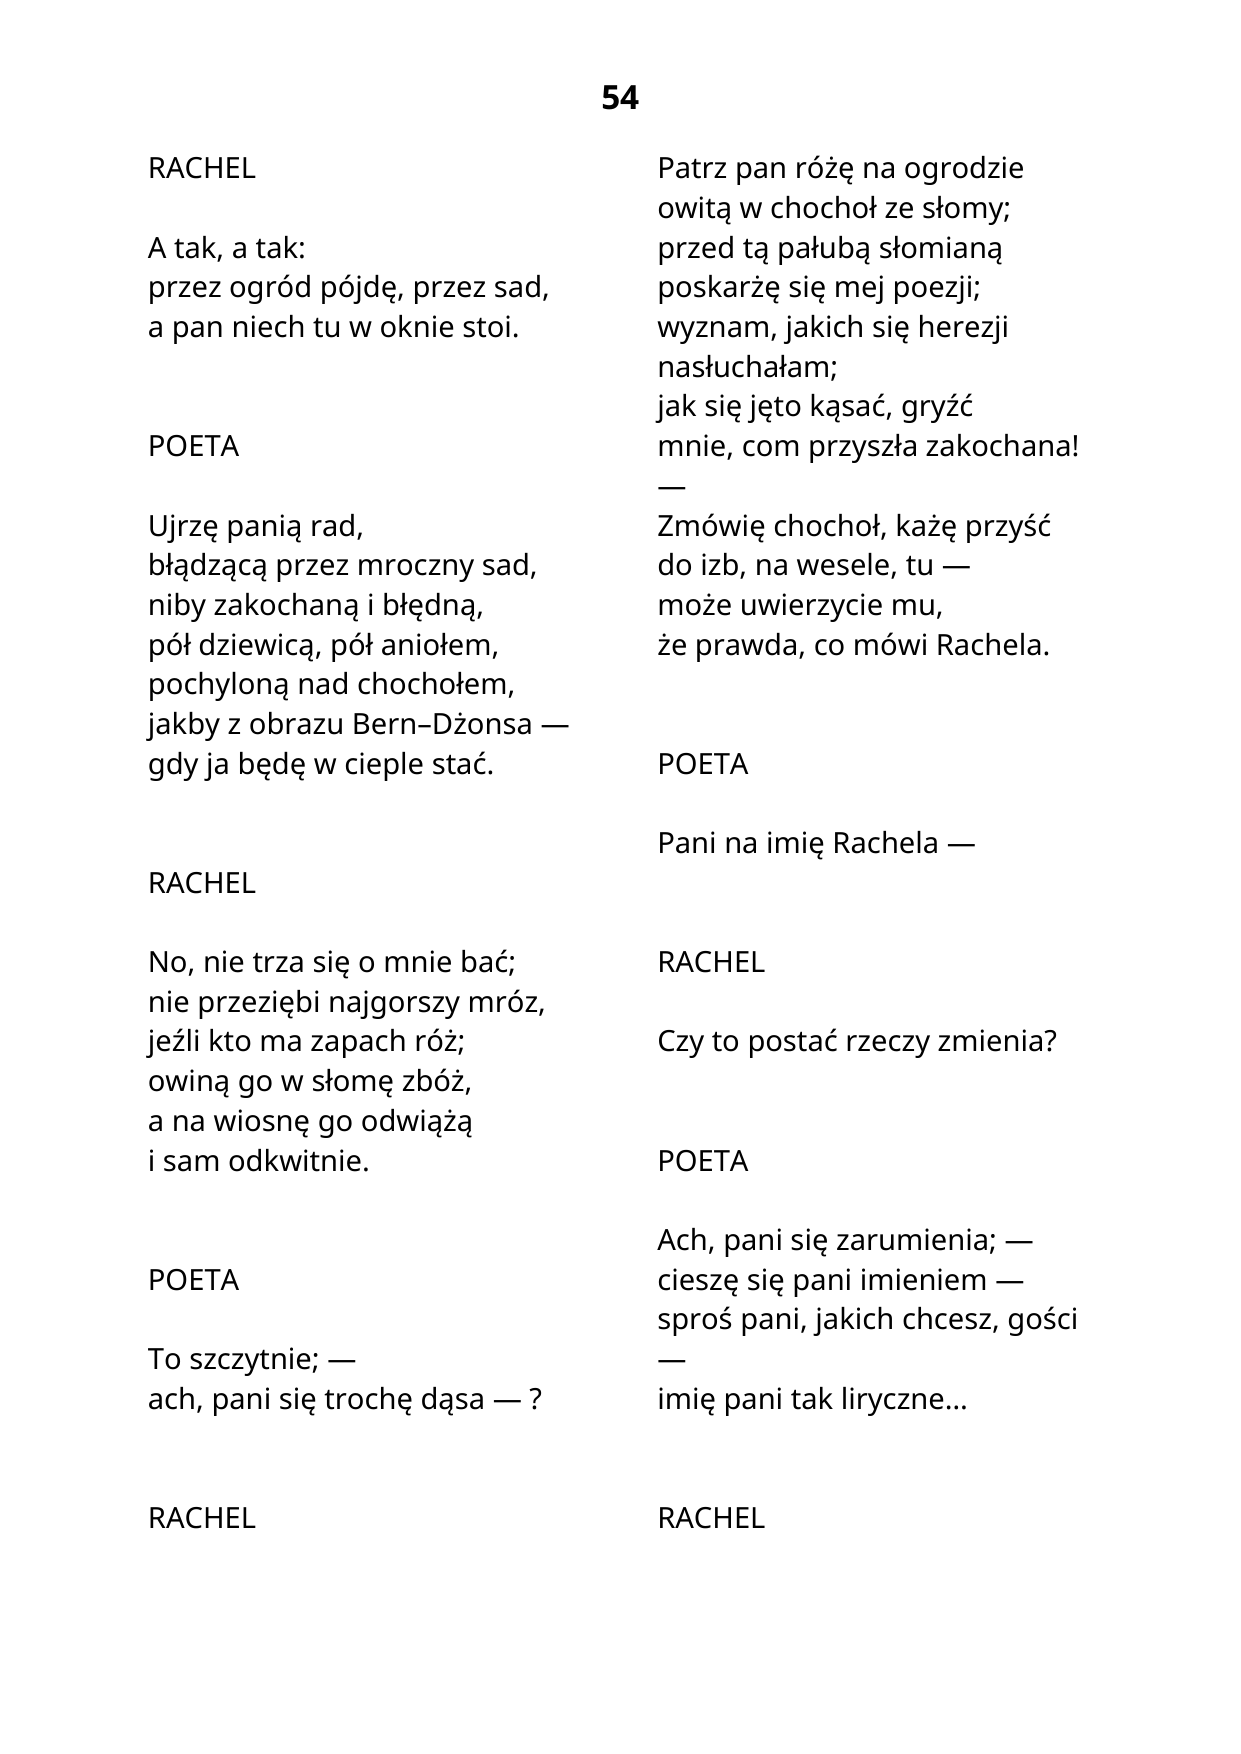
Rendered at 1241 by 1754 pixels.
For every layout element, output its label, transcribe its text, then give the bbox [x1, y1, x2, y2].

text sproś pani, jakich chcesz, gości — [657, 1298, 1093, 1378]
text i sam odkwitnie. [148, 1140, 583, 1179]
text POETA [657, 743, 1093, 783]
text RACHEL [657, 1497, 1093, 1537]
text poskarżę się mej poezji; [657, 267, 1093, 306]
text To szczytnie; — [148, 1338, 583, 1378]
text Pani na imię Rachela — [657, 822, 1093, 862]
text RACHEL [148, 148, 583, 187]
text A tak, a tak: [148, 227, 583, 267]
text nie przeziębi najgorszy mróz, [148, 981, 583, 1021]
text Ujrzę panią rad, [148, 505, 583, 544]
text jakby z obrazu Bern–Dżonsa — [148, 703, 583, 743]
text Ach, pani się zarumienia; — [657, 1219, 1093, 1259]
text POETA [148, 425, 583, 465]
text nasłuchałam; [657, 346, 1093, 386]
text Zmówię chochoł, każę przyść [657, 505, 1093, 544]
text ach, pani się trochę dąsa — ? [148, 1378, 583, 1418]
text gdy ja będę w cieple stać. [148, 743, 583, 783]
text imię pani tak liryczne… [657, 1378, 1093, 1418]
text mnie, com przyszła zakochana! — [657, 425, 1093, 505]
text POETA [657, 1140, 1093, 1179]
text niby zakochaną i błędną, [148, 584, 583, 624]
text cieszę się pani imieniem — [657, 1259, 1093, 1298]
text że prawda, co mówi Rachela. [657, 624, 1093, 663]
text POETA [148, 1259, 583, 1298]
text przed tą pałubą słomianą [657, 227, 1093, 267]
text przez ogród pójdę, przez sad, [148, 267, 583, 306]
text jak się jęto kąsać, gryźć [657, 386, 1093, 425]
text RACHEL [148, 862, 583, 902]
text a pan niech tu w oknie stoi. [148, 306, 583, 346]
text do izb, na wesele, tu — [657, 544, 1093, 584]
text owitą w chochoł ze słomy; [657, 187, 1093, 227]
text wyznam, jakich się herezji [657, 306, 1093, 346]
text Czy to postać rzeczy zmienia? [657, 1021, 1093, 1060]
text może uwierzycie mu, [657, 584, 1093, 624]
text Patrz pan różę na ogrodzie [657, 148, 1093, 187]
text a na wiosnę go odwiążą [148, 1100, 583, 1140]
text pochyloną nad chochołem, [148, 663, 583, 703]
text No, nie trza się o mnie bać; [148, 941, 583, 981]
text owiną go w słomę zbóż, [148, 1060, 583, 1100]
text błądzącą przez mroczny sad, [148, 544, 583, 584]
text jeźli kto ma zapach róż; [148, 1021, 583, 1060]
text pół dziewicą, pół aniołem, [148, 624, 583, 663]
text RACHEL [148, 1497, 583, 1537]
text RACHEL [657, 941, 1093, 981]
